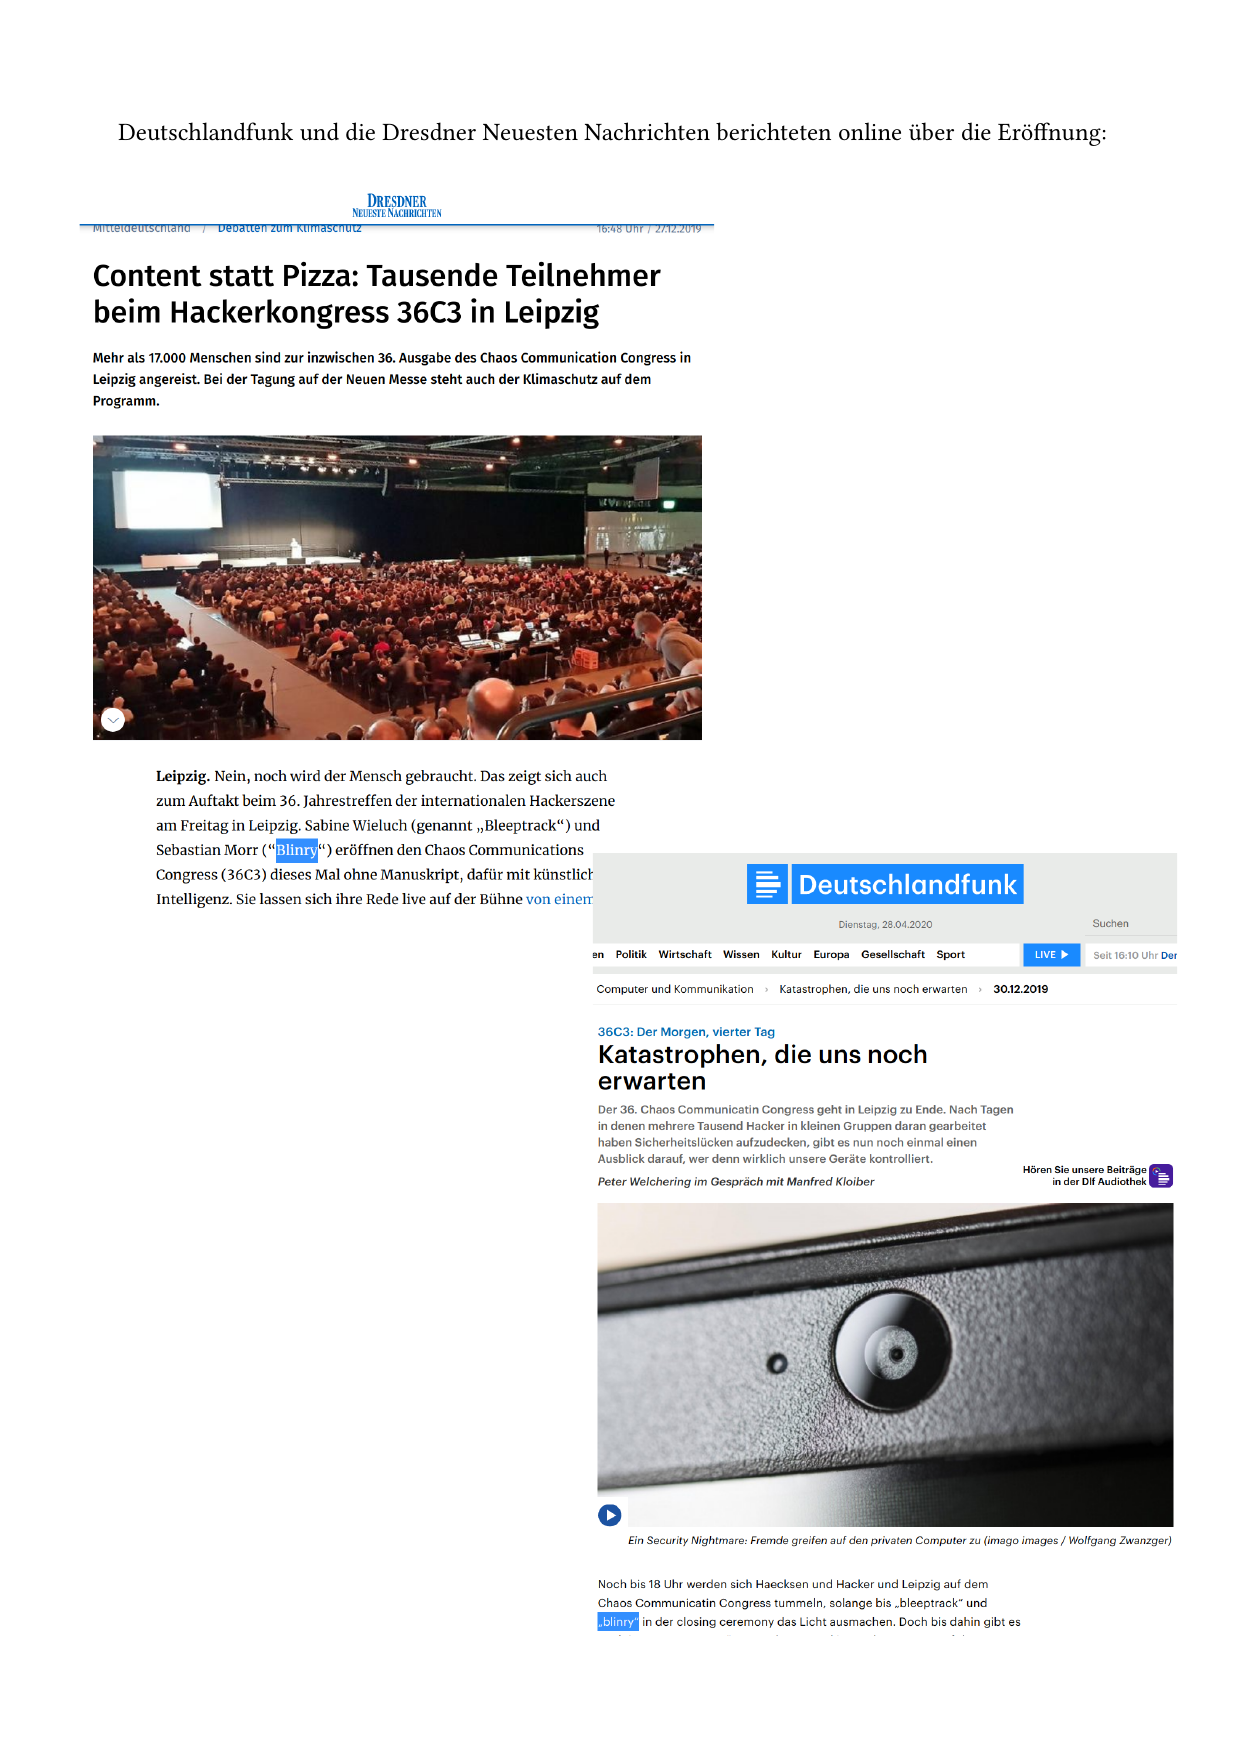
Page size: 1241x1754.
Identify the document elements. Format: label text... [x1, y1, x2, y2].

picture [79, 190, 1178, 1636]
text Deutschlandfunk und die Dresdner Neuesten Nachrichten berichteten online über die Eröffnung: [118, 118, 1122, 147]
